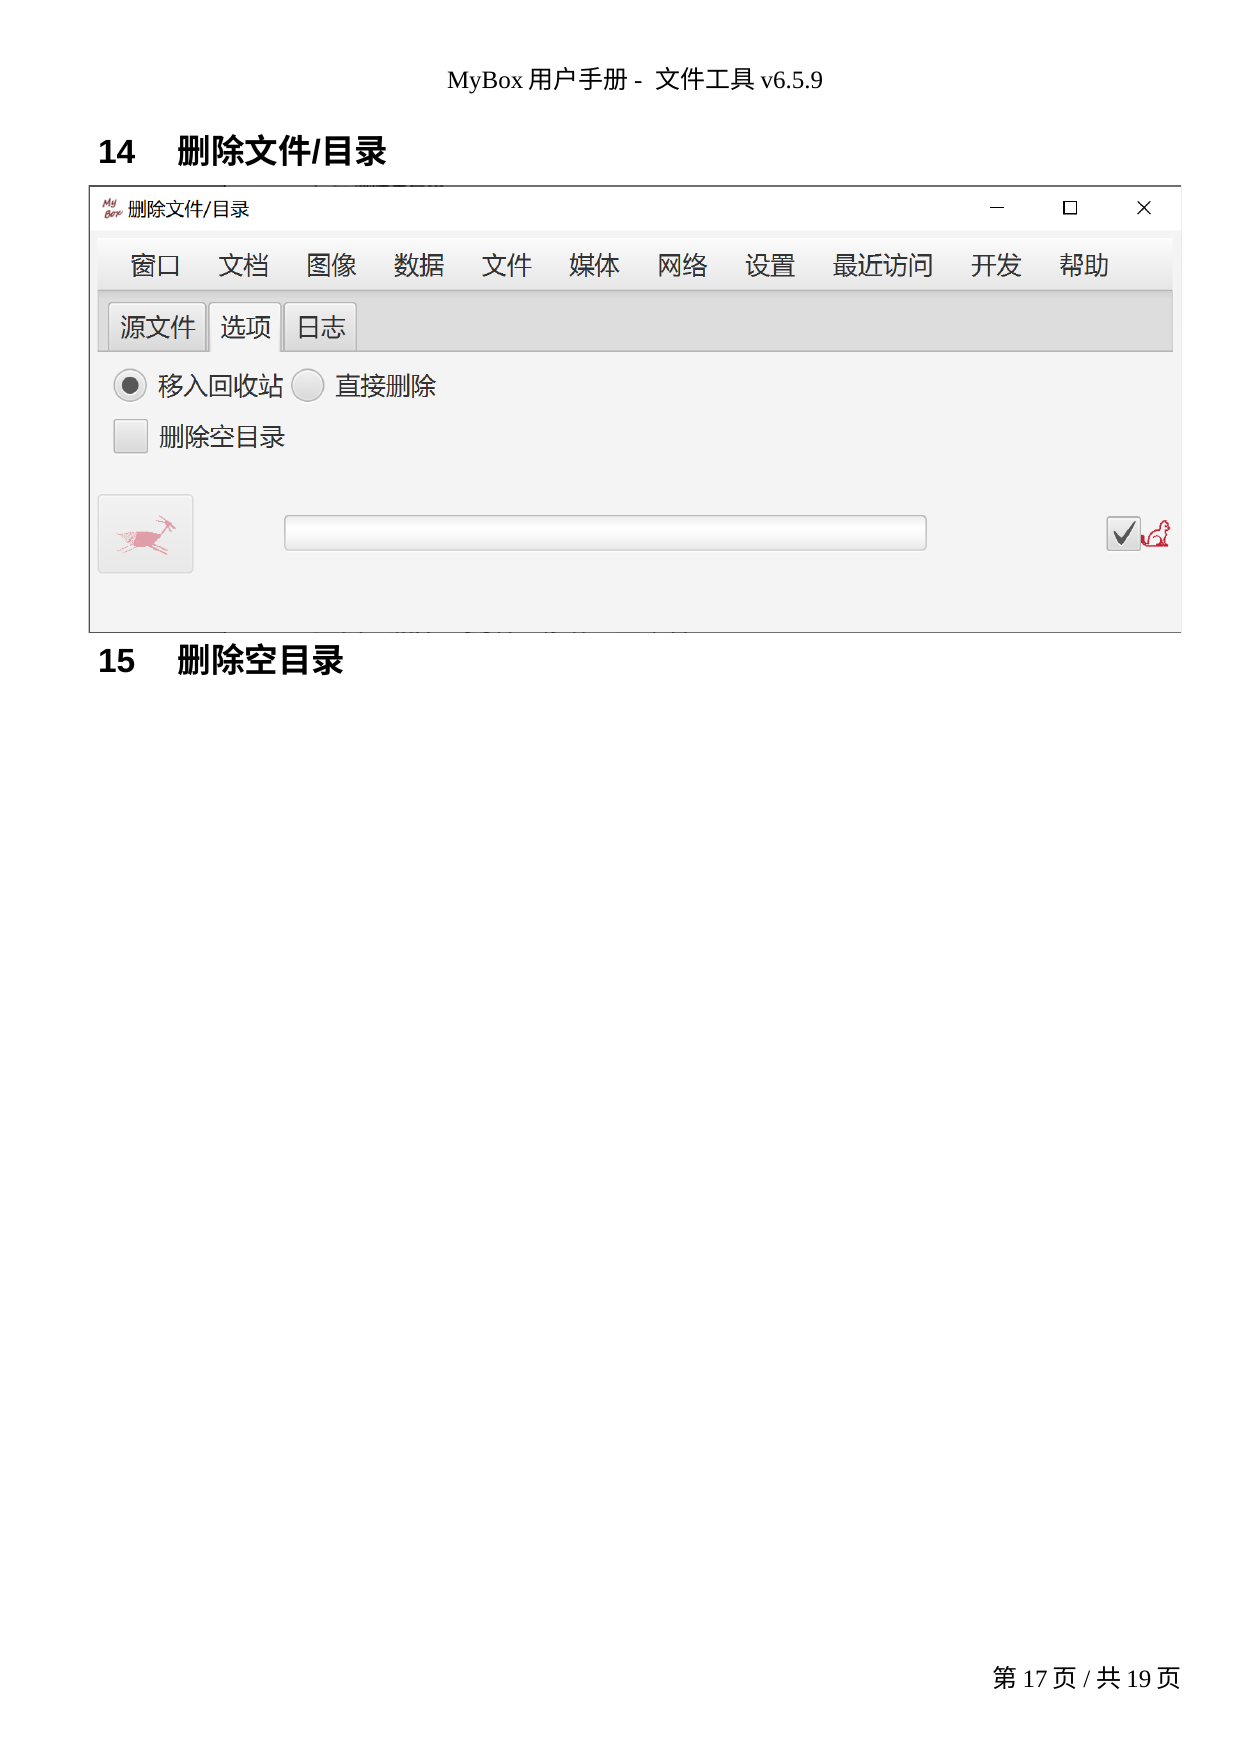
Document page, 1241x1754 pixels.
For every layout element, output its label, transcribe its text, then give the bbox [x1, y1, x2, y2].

picture [88, 185, 1182, 633]
subtitle 删除文件/目录 [88, 125, 1181, 173]
subtitle 删除空目录 [88, 633, 1181, 682]
